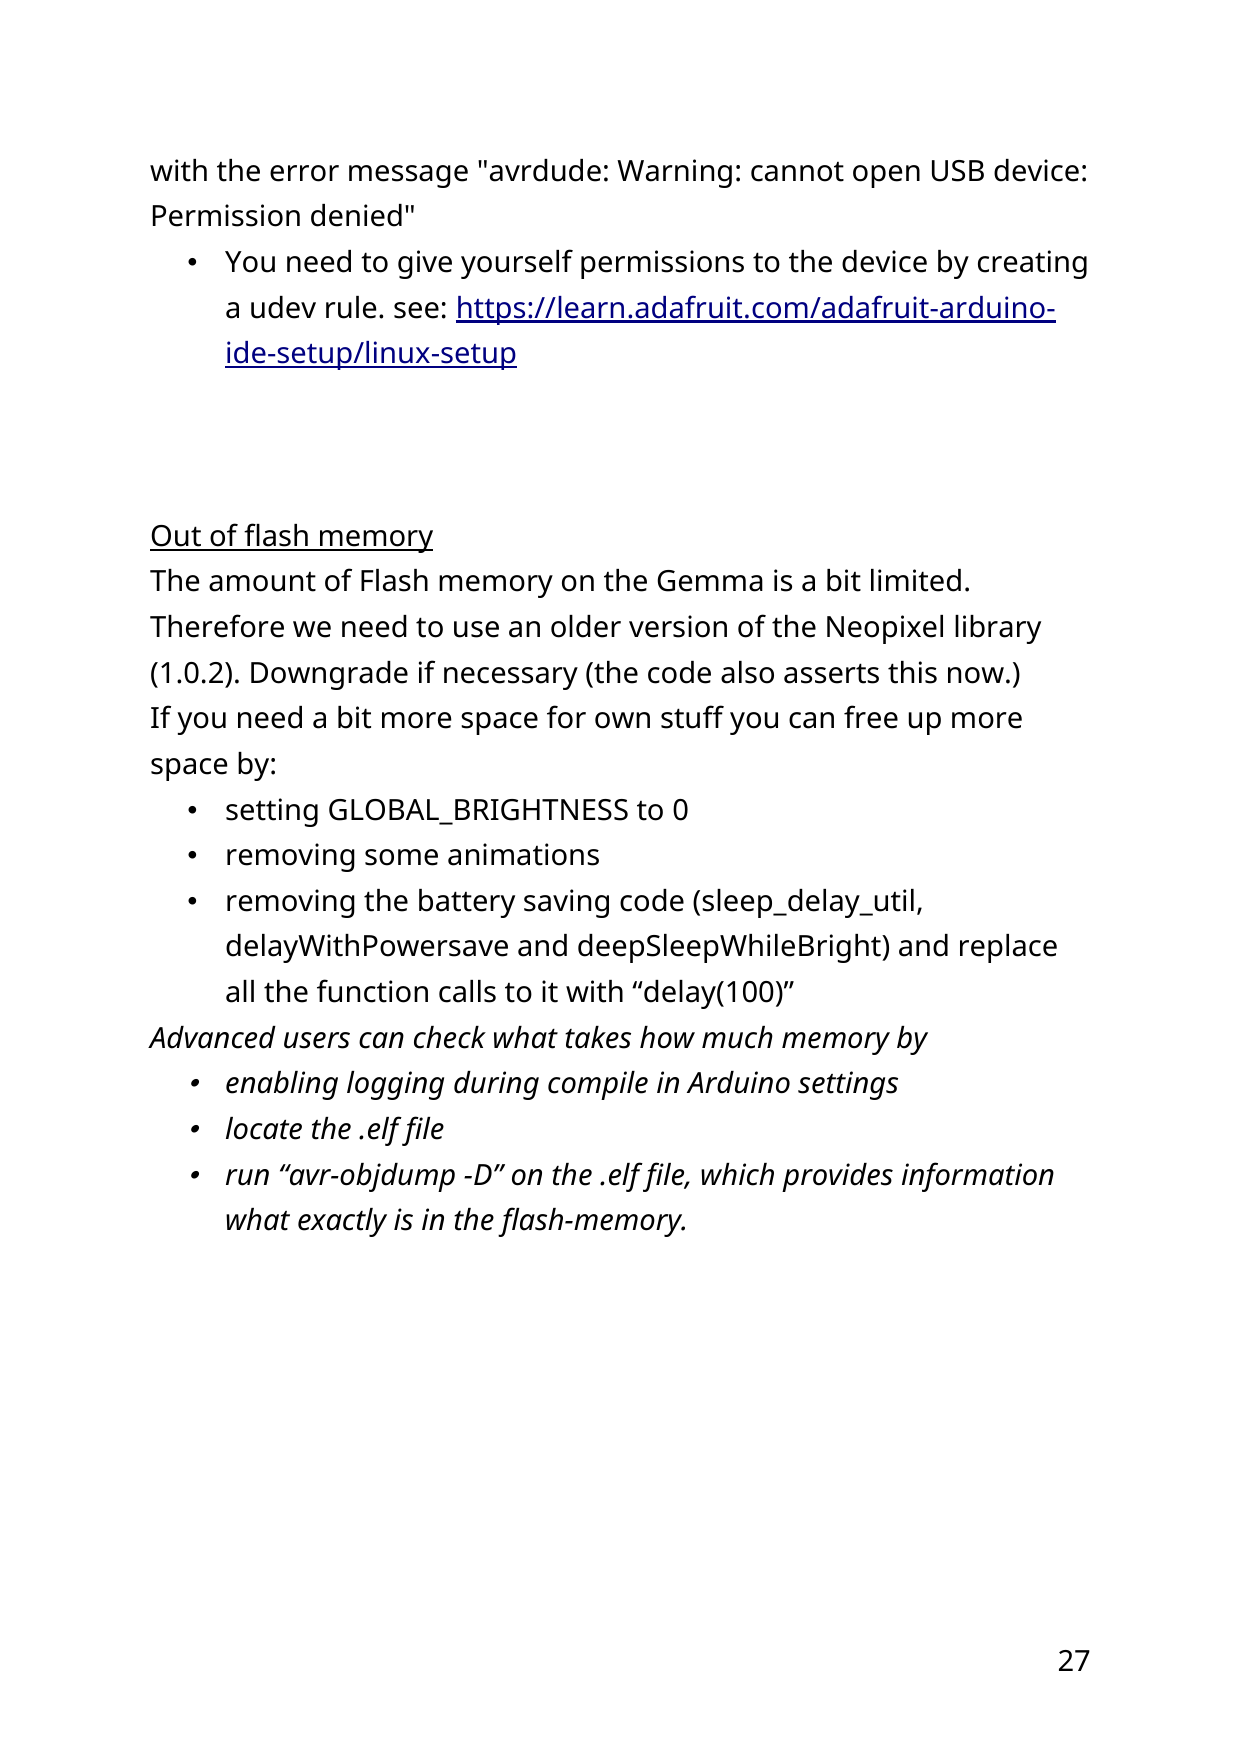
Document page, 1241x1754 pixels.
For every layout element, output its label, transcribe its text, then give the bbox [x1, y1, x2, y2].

list You need to give yourself permissions to the device by creating a udev rule. see: https://learn.adafruit.com/adafruit-arduino-ide-setup/linux-setup [187, 241, 1091, 372]
list removing the battery saving code (sleep_delay_util, delayWithPowersave and deepSleepWhileBright) and replace all the function calls to it with “delay(100)” [187, 880, 1091, 1011]
list removing some animations [187, 834, 1091, 874]
list locate the .elf file [187, 1108, 1091, 1148]
list setting GLOBAL_BRIGHTNESS to 0 [187, 789, 1091, 828]
text Out of flash memory [150, 515, 1091, 555]
text If you need a bit more space for own stuff you can free up more space by: [150, 697, 1091, 783]
text The amount of Flash memory on the Gemma is a bit limited. Therefore we need to use an older version of the Neopixel library (1.0.2). Downgrade if necessary (the code also asserts this now.) [150, 561, 1091, 692]
list run “avr-objdump -D” on the .elf file, which provides information what exactly is in the flash-memory. [187, 1154, 1091, 1239]
text Advanced users can check what takes how much memory by [150, 1017, 1091, 1057]
text with the error message "avrdude: Warning: cannot open USB device: Permission denied" [150, 150, 1091, 235]
list enabling logging during compile in Arduino settings [187, 1062, 1091, 1102]
